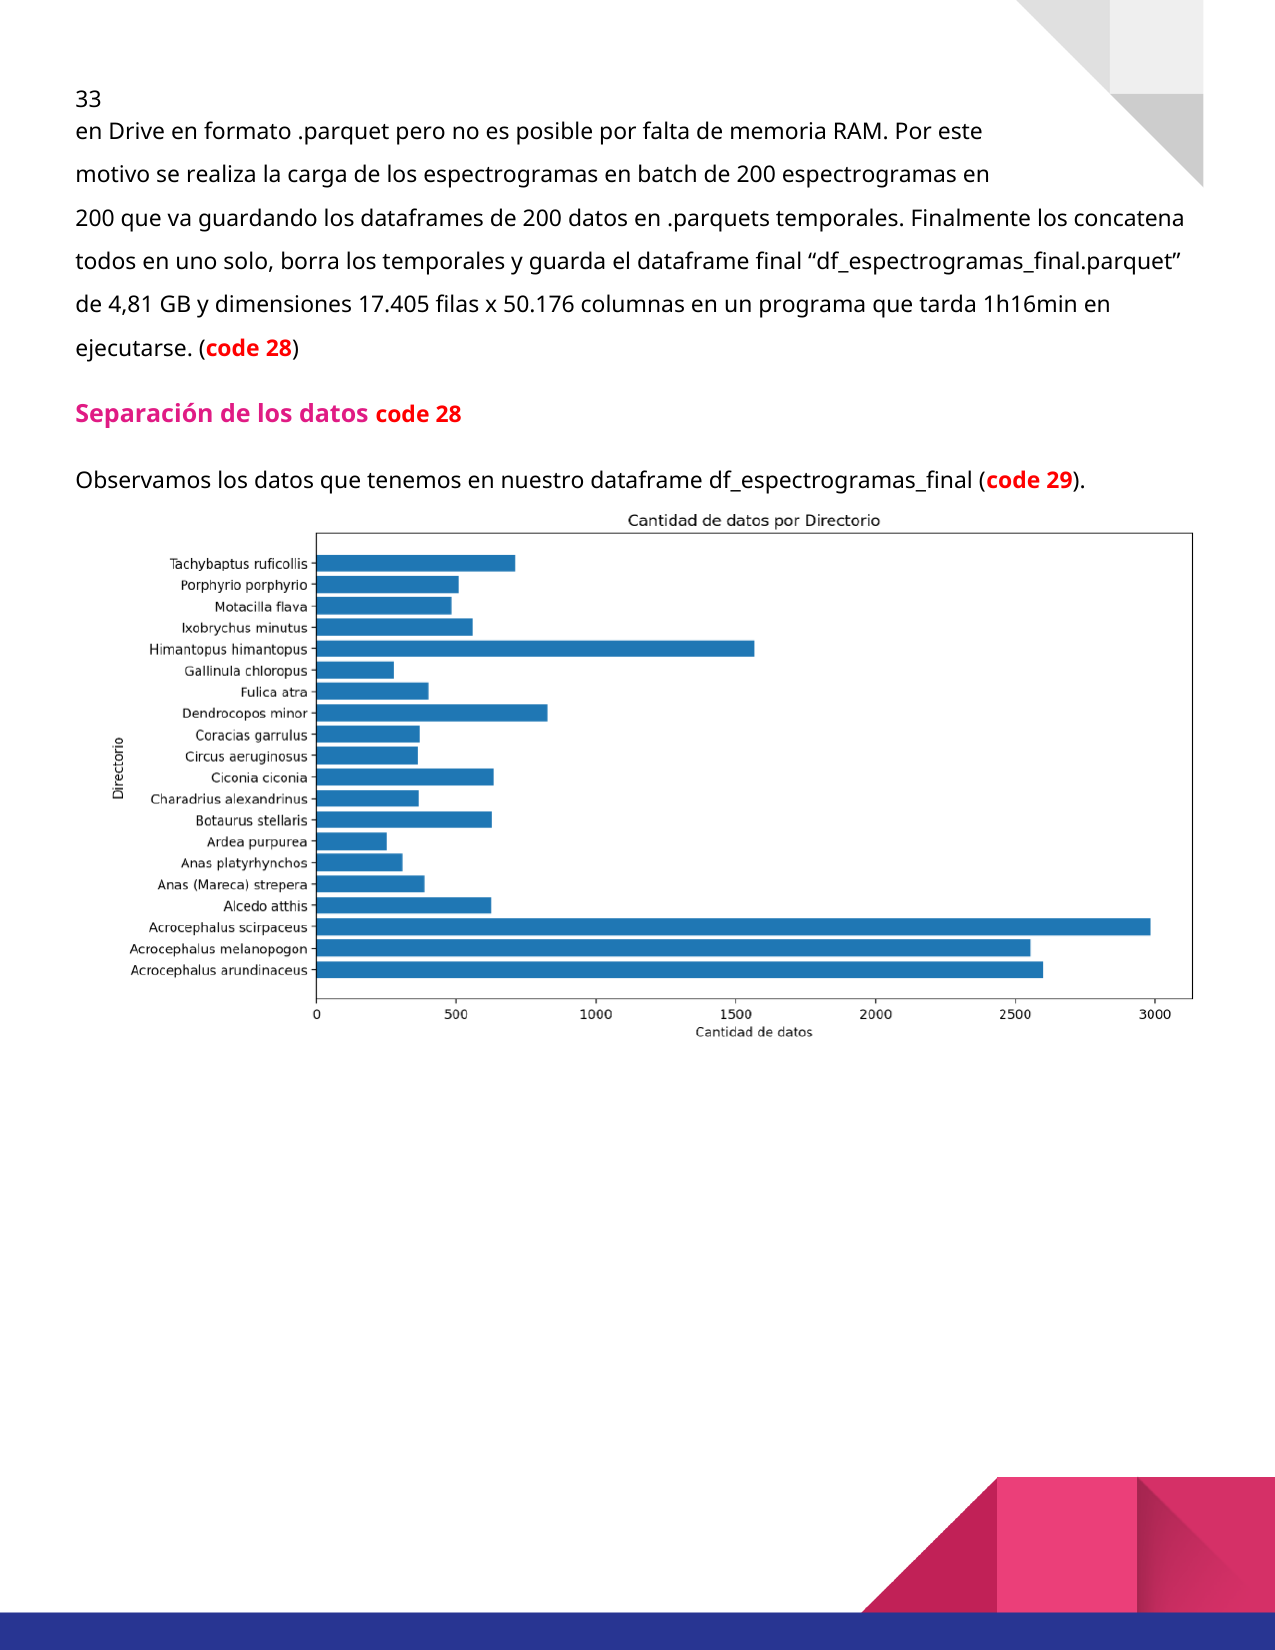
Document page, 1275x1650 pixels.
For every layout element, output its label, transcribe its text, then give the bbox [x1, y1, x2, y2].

picture [0, 1475, 1275, 1650]
picture [106, 508, 1199, 1048]
text en Drive en formato .parquet pero no es posible por falta de memoria RAM. Por este motivo se realiza la carga de los espectrogramas en batch de 200 espectrogramas en 200 que va guardando los dataframes de 200 datos en .parquets temporales. Finalmente los concatena todos en uno solo, borra los temporales y guarda el dataframe final “df_espectrogramas_final.parquet” de 4,81 GB y dimensiones 17.405 filas x 50.176 columnas en un programa que tarda 1h16min en ejecutarse. (code 28) [75, 114, 1198, 363]
text Separación de los datos code 28 [75, 396, 1198, 430]
picture [1015, 0, 1204, 188]
text Observamos los datos que tenemos en nuestro dataframe df_espectrogramas_final (code 29). [75, 464, 1198, 495]
